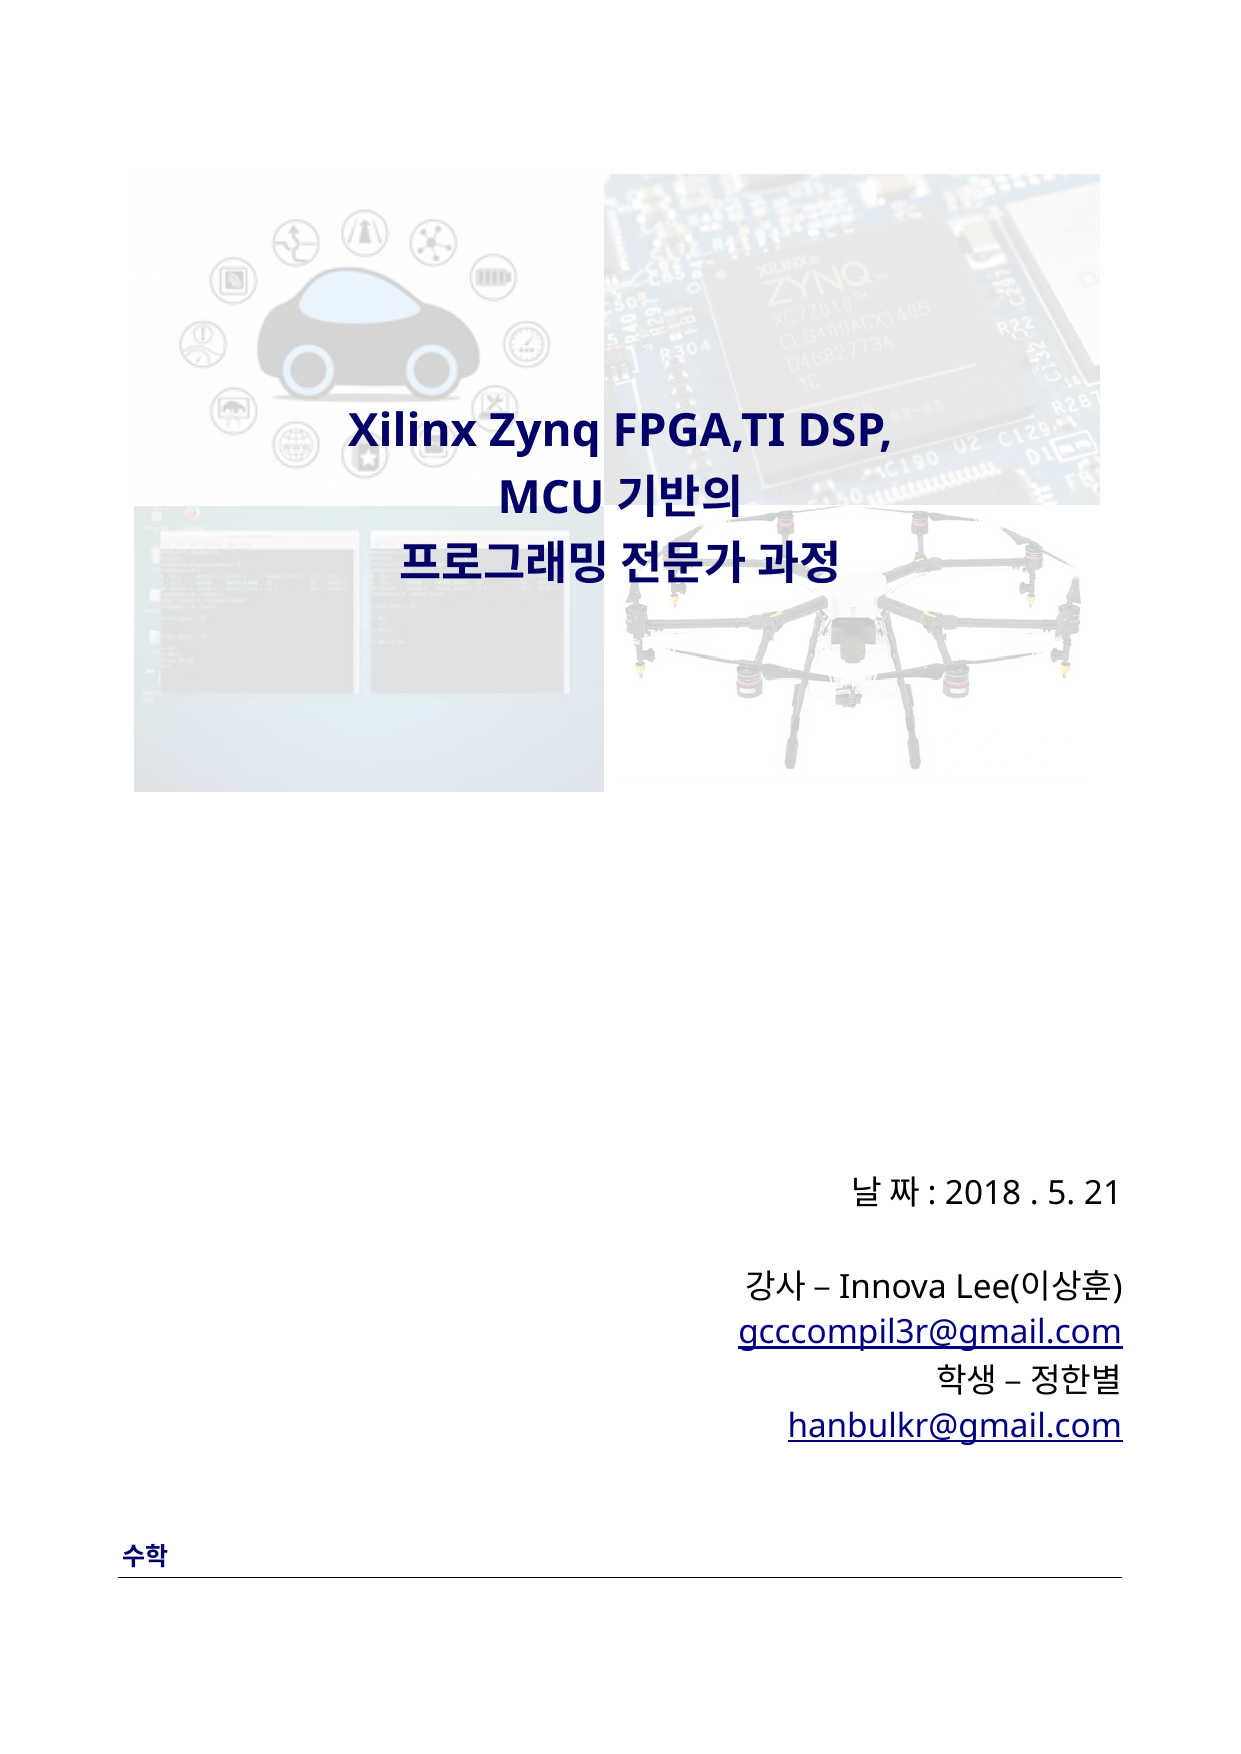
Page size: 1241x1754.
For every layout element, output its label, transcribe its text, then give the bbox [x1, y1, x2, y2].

text 프로그래밍 전문가 과정 [118, 527, 134, 593]
text 프로그래밍 전문가 과정 [1101, 527, 1122, 593]
text hanbulkr@gmail.com [118, 1402, 1122, 1447]
text Xilinx Zynq FPGA,TI DSP, [1100, 398, 1122, 460]
text 날 짜 : 2018 . 5. 21 [118, 1166, 1122, 1214]
text 강사 – Innova Lee(이상훈) [118, 1259, 1122, 1308]
text MCU 기반의 [118, 460, 134, 527]
text 학생 – 정한별 [118, 1353, 1122, 1402]
text gcccompil3r@gmail.com [118, 1308, 1122, 1353]
text 수학 [118, 1532, 1122, 1577]
text MCU 기반의 [604, 460, 1122, 791]
text Xilinx Zynq FPGA,TI DSP, [118, 398, 134, 460]
